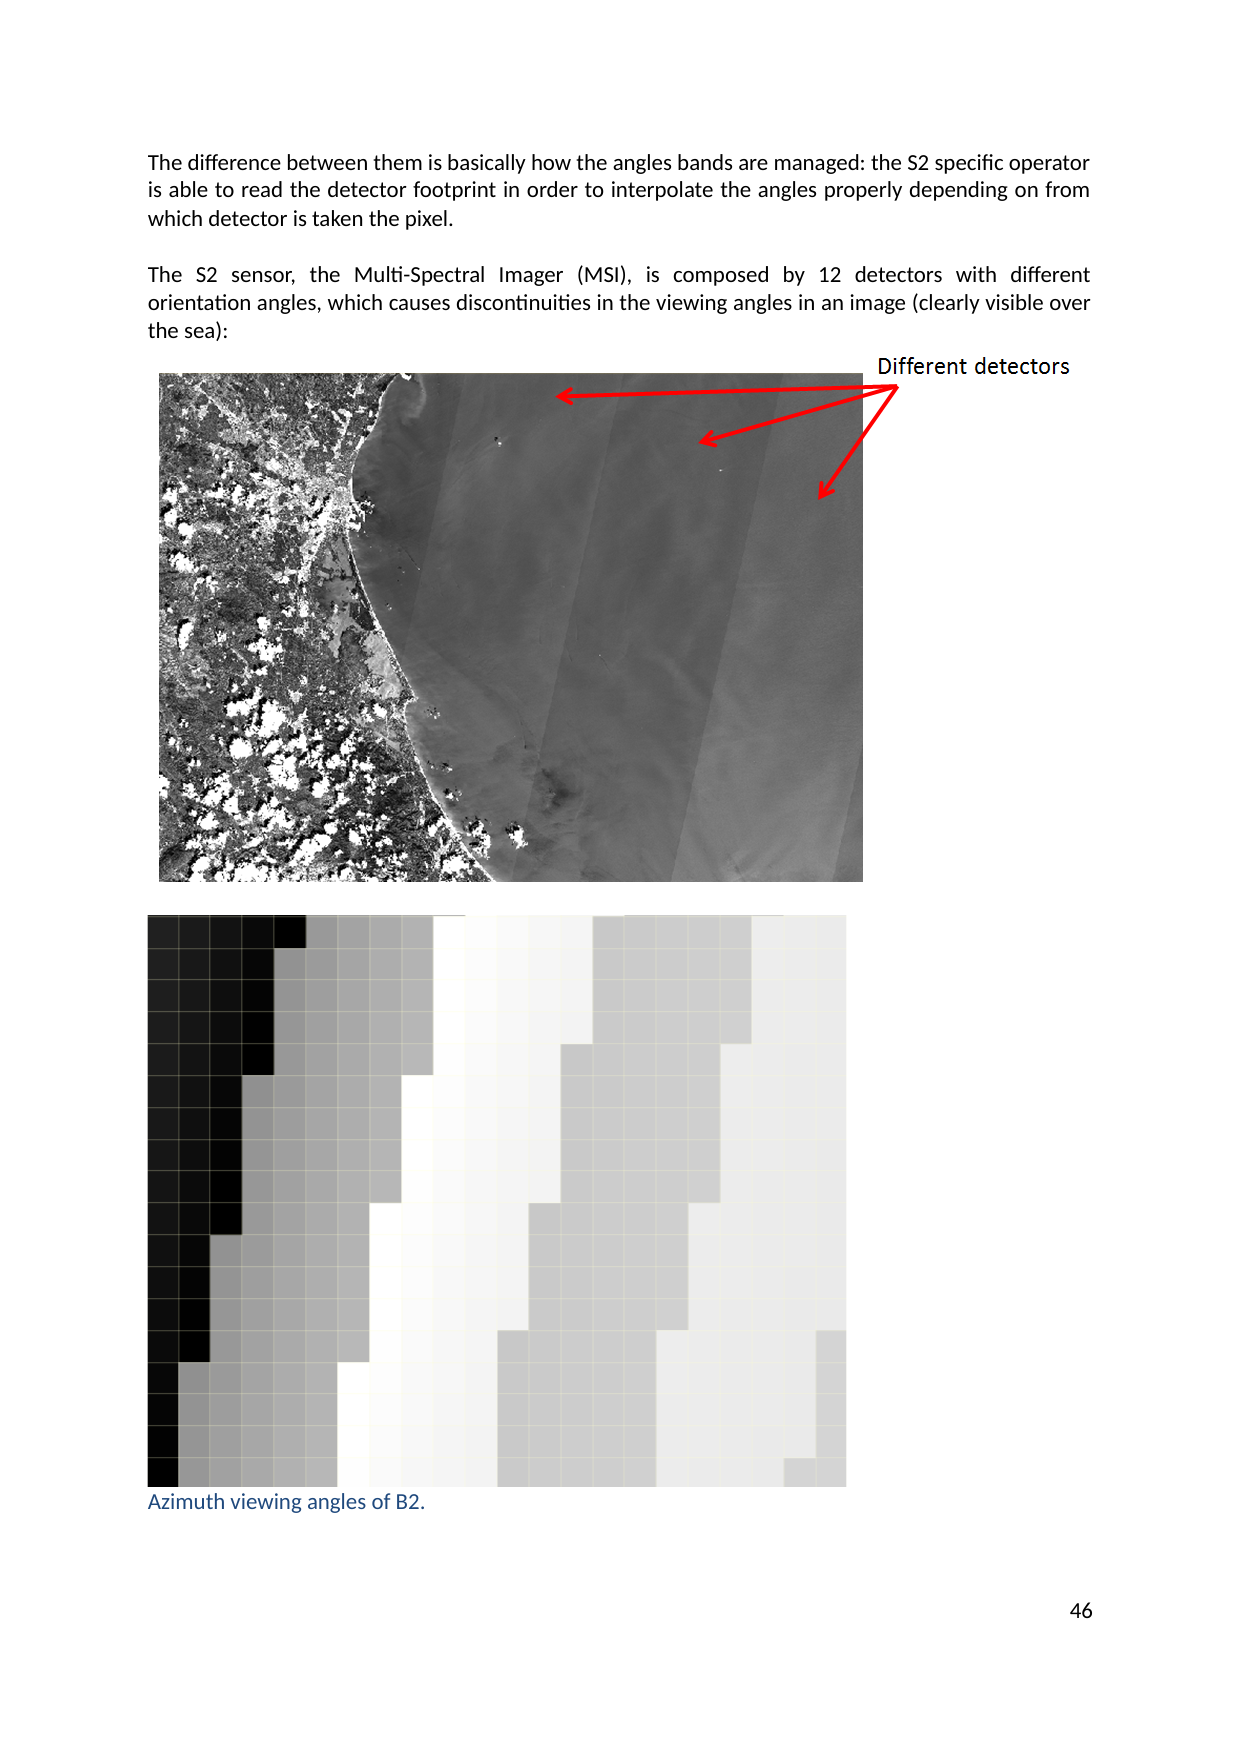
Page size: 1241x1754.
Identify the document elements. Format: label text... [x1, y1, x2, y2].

text The S2 sensor, the Multi-Spectral Imager (MSI), is composed by 12 detectors with different orientation angles, which causes discontinuities in the viewing angles in an image (clearly visible over the sea): [148, 260, 1093, 344]
text The difference between them is basically how the angles bands are managed: the S2 specific operator is able to read the detector footprint in order to interpolate the angles properly depending on from which detector is taken the pixel. [148, 148, 1093, 232]
picture [147, 915, 847, 1487]
text Azimuth viewing angles of B2. [148, 1487, 1093, 1515]
picture [159, 343, 1081, 888]
